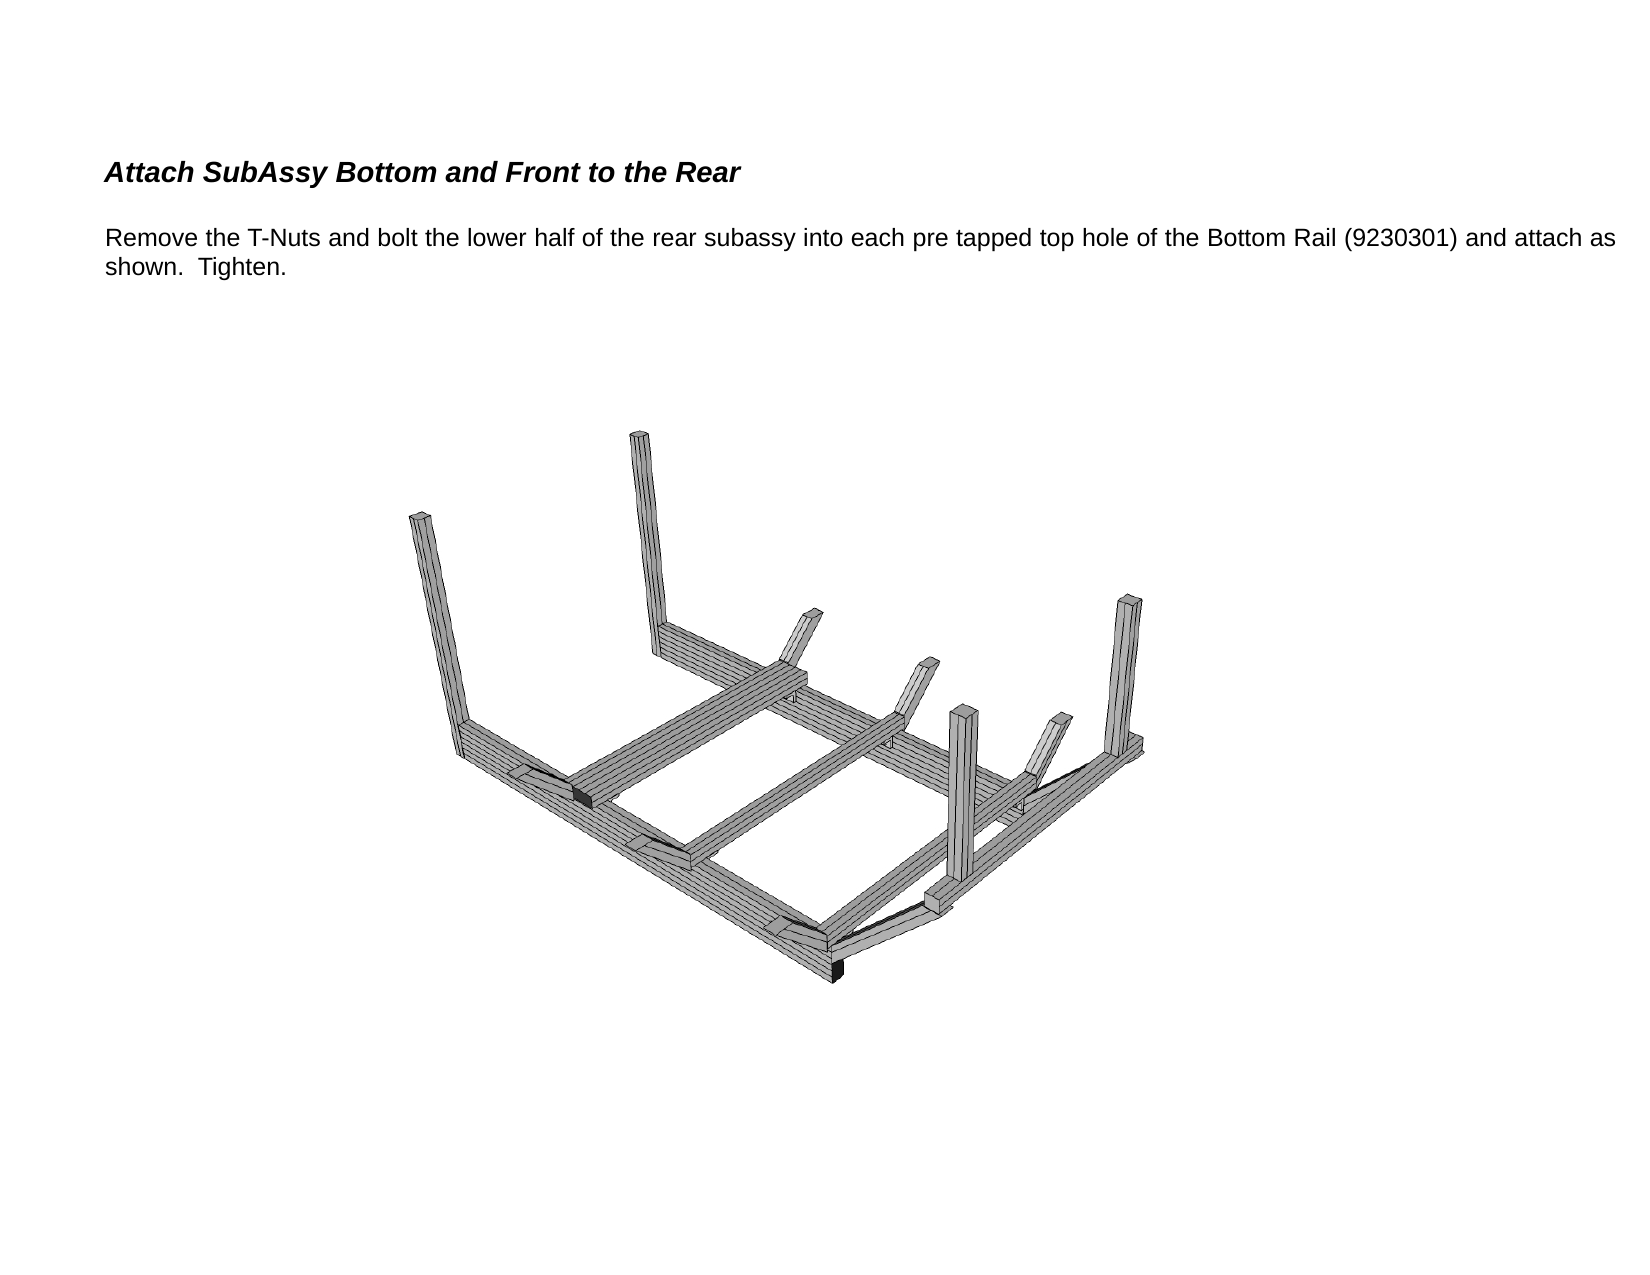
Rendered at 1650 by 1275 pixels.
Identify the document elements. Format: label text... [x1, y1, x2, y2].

picture [105, 309, 1650, 1072]
subtitle Attach SubAssy Bottom and Front to the Rear [30, 154, 1620, 188]
text Remove the T-Nuts and bolt the lower half of the rear subassy into each pre tapped top hole of the Bottom Rail (9230301) and attach as shown. Tighten. [105, 223, 1620, 281]
